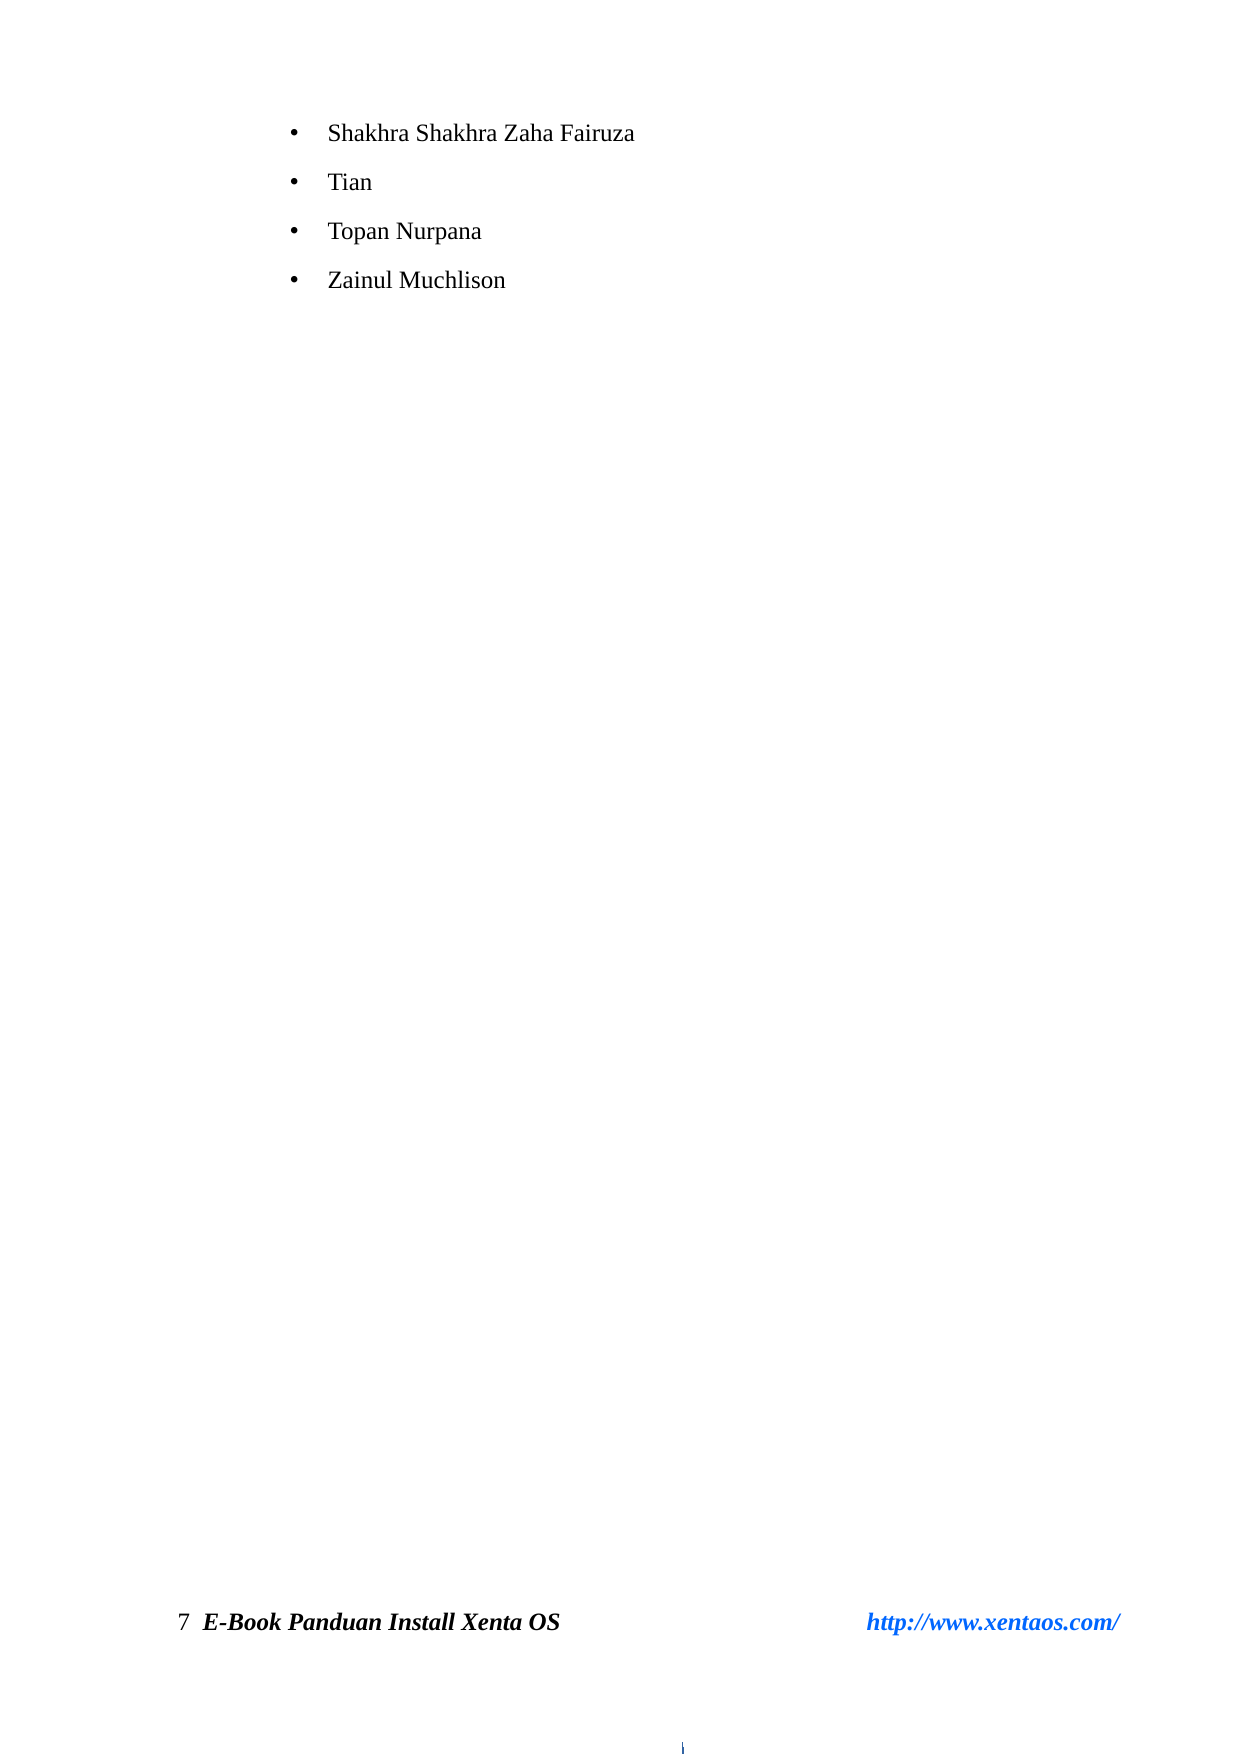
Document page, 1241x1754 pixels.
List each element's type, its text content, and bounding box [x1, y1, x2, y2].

list Zainul Muchlison [290, 265, 1122, 294]
list Tian [290, 167, 1122, 196]
list Topan Nurpana [290, 216, 1122, 245]
list Shakhra Shakhra Zaha Fairuza [290, 118, 1122, 147]
